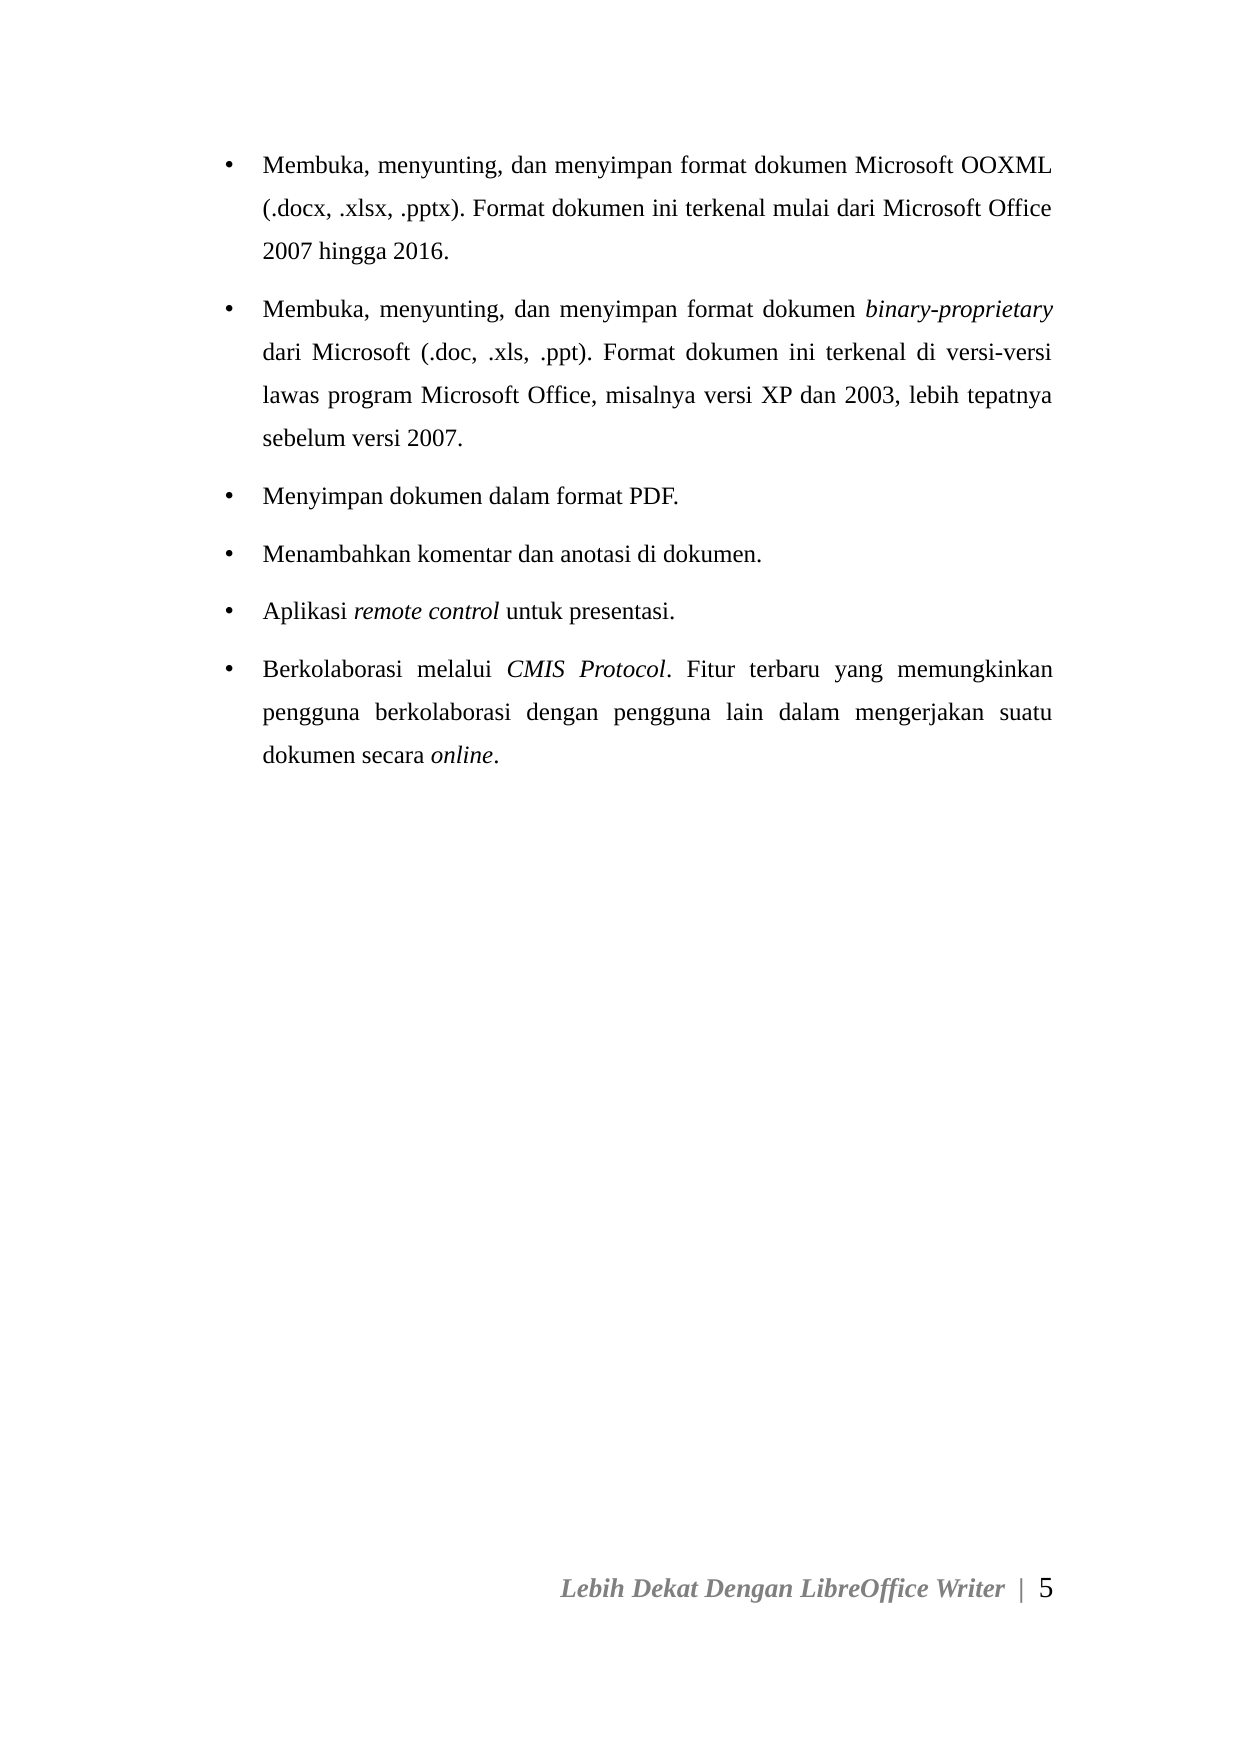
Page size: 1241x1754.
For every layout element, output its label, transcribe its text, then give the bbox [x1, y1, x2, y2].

list Membuka, menyunting, dan menyimpan format dokumen Microsoft OOXML (.docx, .xlsx, .pptx). Format dokumen ini terkenal mulai dari Microsoft Office 2007 hingga 2016. [225, 150, 1053, 265]
list Berkolaborasi melalui CMIS Protocol. Fitur terbaru yang memungkinkan pengguna berkolaborasi dengan pengguna lain dalam mengerjakan suatu dokumen secara online. [225, 654, 1053, 769]
list Membuka, menyunting, dan menyimpan format dokumen binary-proprietary dari Microsoft (.doc, .xls, .ppt). Format dokumen ini terkenal di versi-versi lawas program Microsoft Office, misalnya versi XP dan 2003, lebih tepatnya sebelum versi 2007. [225, 294, 1053, 452]
list Menambahkan komentar dan anotasi di dokumen. [225, 539, 1053, 567]
list Aplikasi remote control untuk presentasi. [225, 596, 1053, 625]
list Menyimpan dokumen dalam format PDF. [225, 481, 1053, 510]
